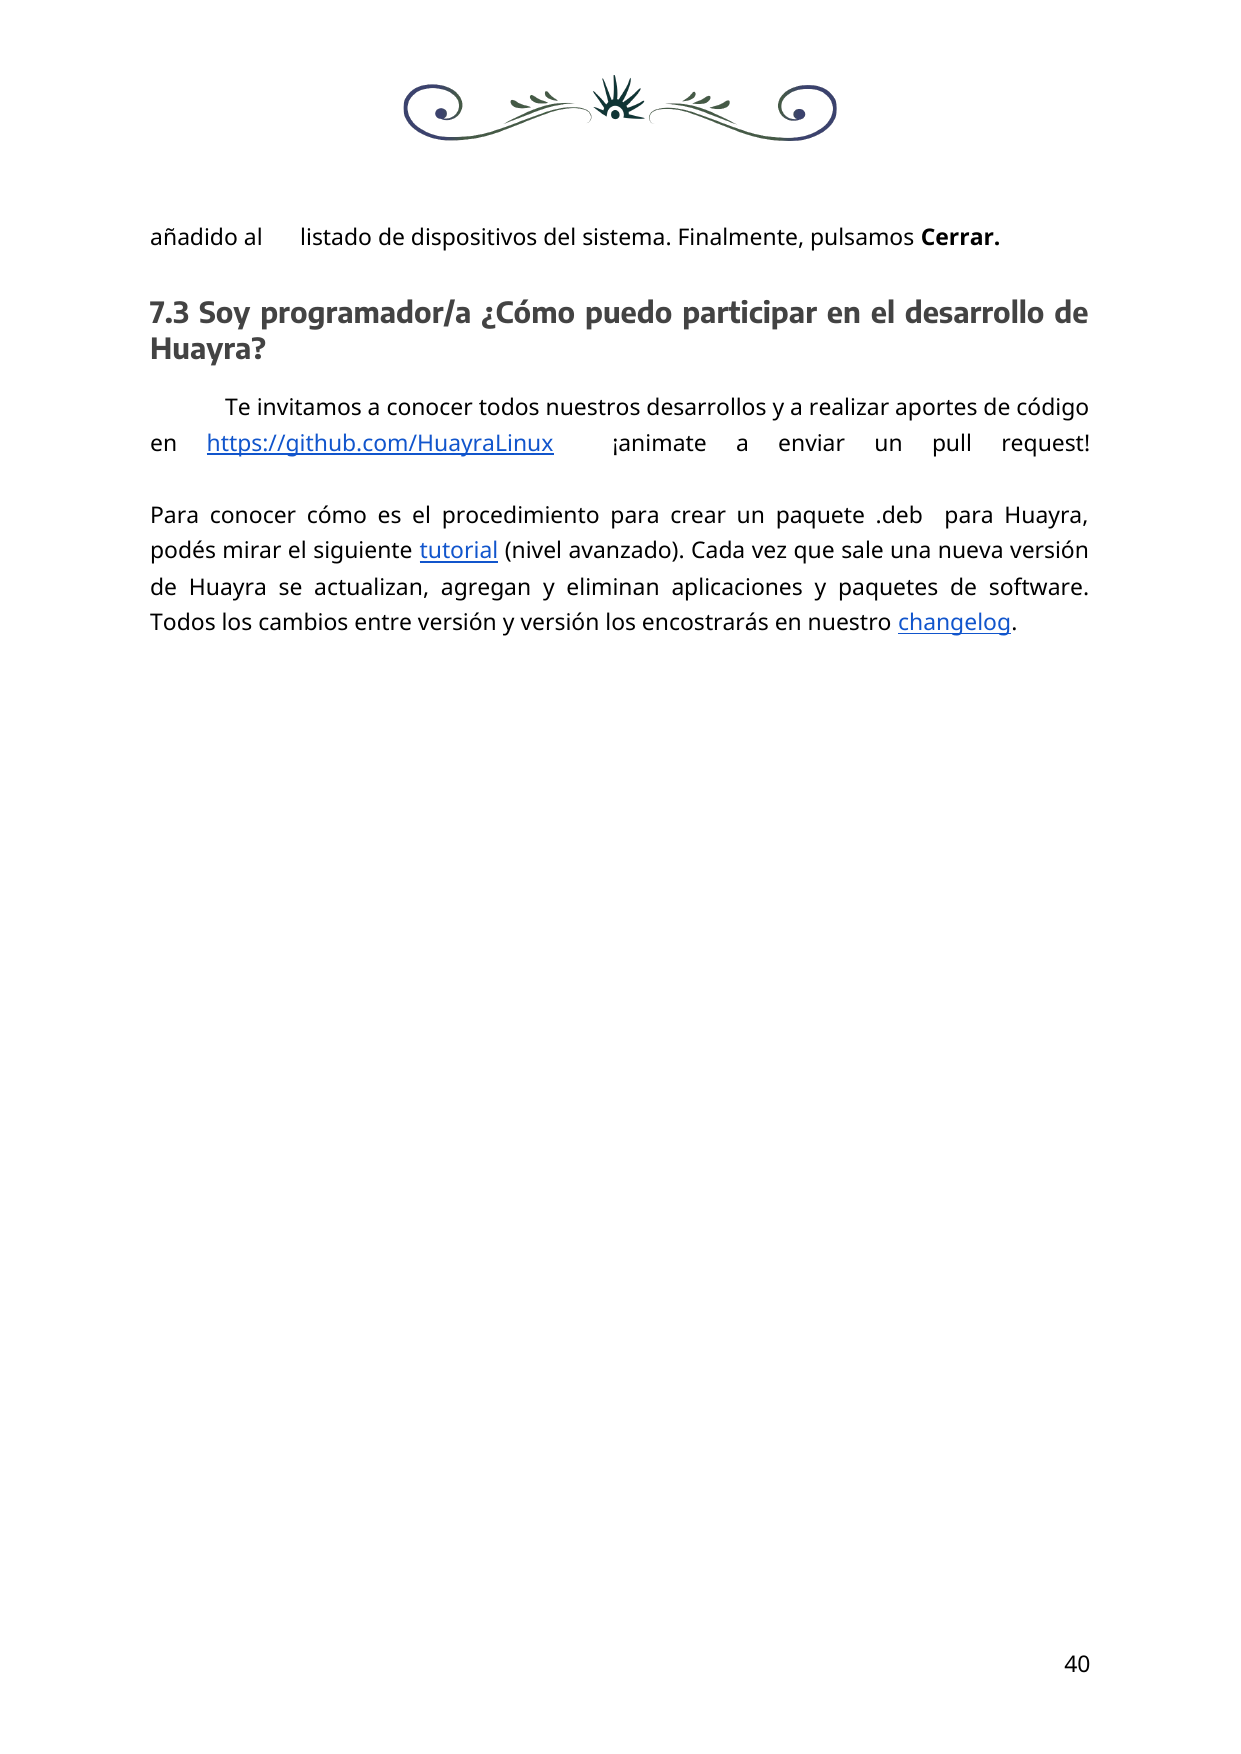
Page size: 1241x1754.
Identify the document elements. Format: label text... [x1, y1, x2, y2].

text Te invitamos a conocer todos nuestros desarrollos y a realizar aportes de código en https://github.com/HuayraLinux ¡animate a enviar un pull request! Para conocer cómo es el procedimiento para crear un paquete .deb para Huayra, podés mirar el siguiente tutorial (nivel avanzado). Cada vez que sale una nueva versión de Huayra se actualizan, agregan y eliminan aplicaciones y paquetes de software. Todos los cambios entre versión y versión los encostrarás en nuestro changelog. [150, 391, 1090, 638]
subtitle 7.3 Soy programador/a ¿Cómo puedo participar en el desarrollo de Huayra? [150, 293, 1090, 366]
text añadido al listado de dispositivos del sistema. Finalmente, pulsamos Cerrar. [150, 221, 1090, 253]
picture [403, 75, 837, 141]
